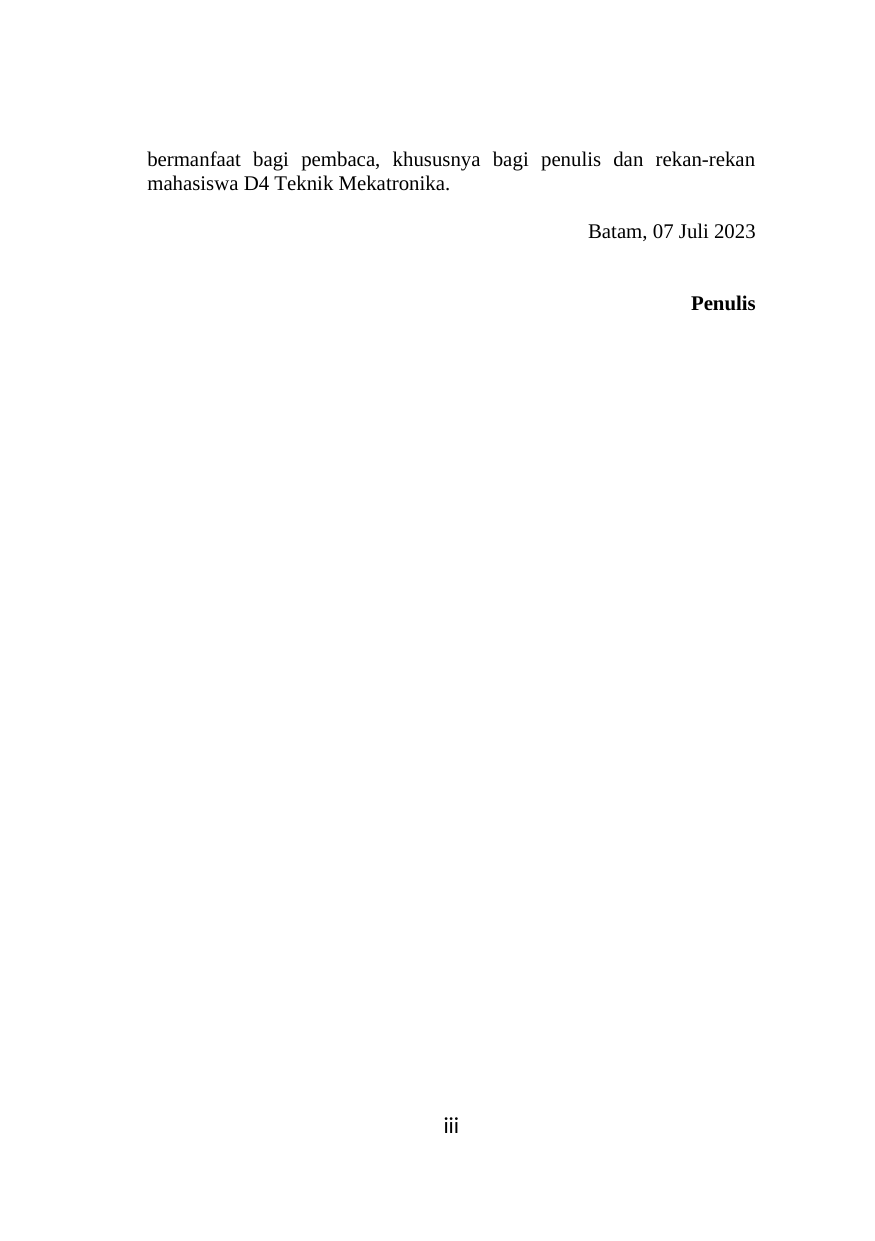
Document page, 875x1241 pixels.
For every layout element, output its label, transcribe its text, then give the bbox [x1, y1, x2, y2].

text Batam, 07 Juli 2023 [147, 219, 756, 243]
text bermanfaat bagi pembaca, khususnya bagi penulis dan rekan-rekan mahasiswa D4 Teknik Mekatronika. [147, 147, 756, 195]
text Penulis [147, 291, 756, 315]
